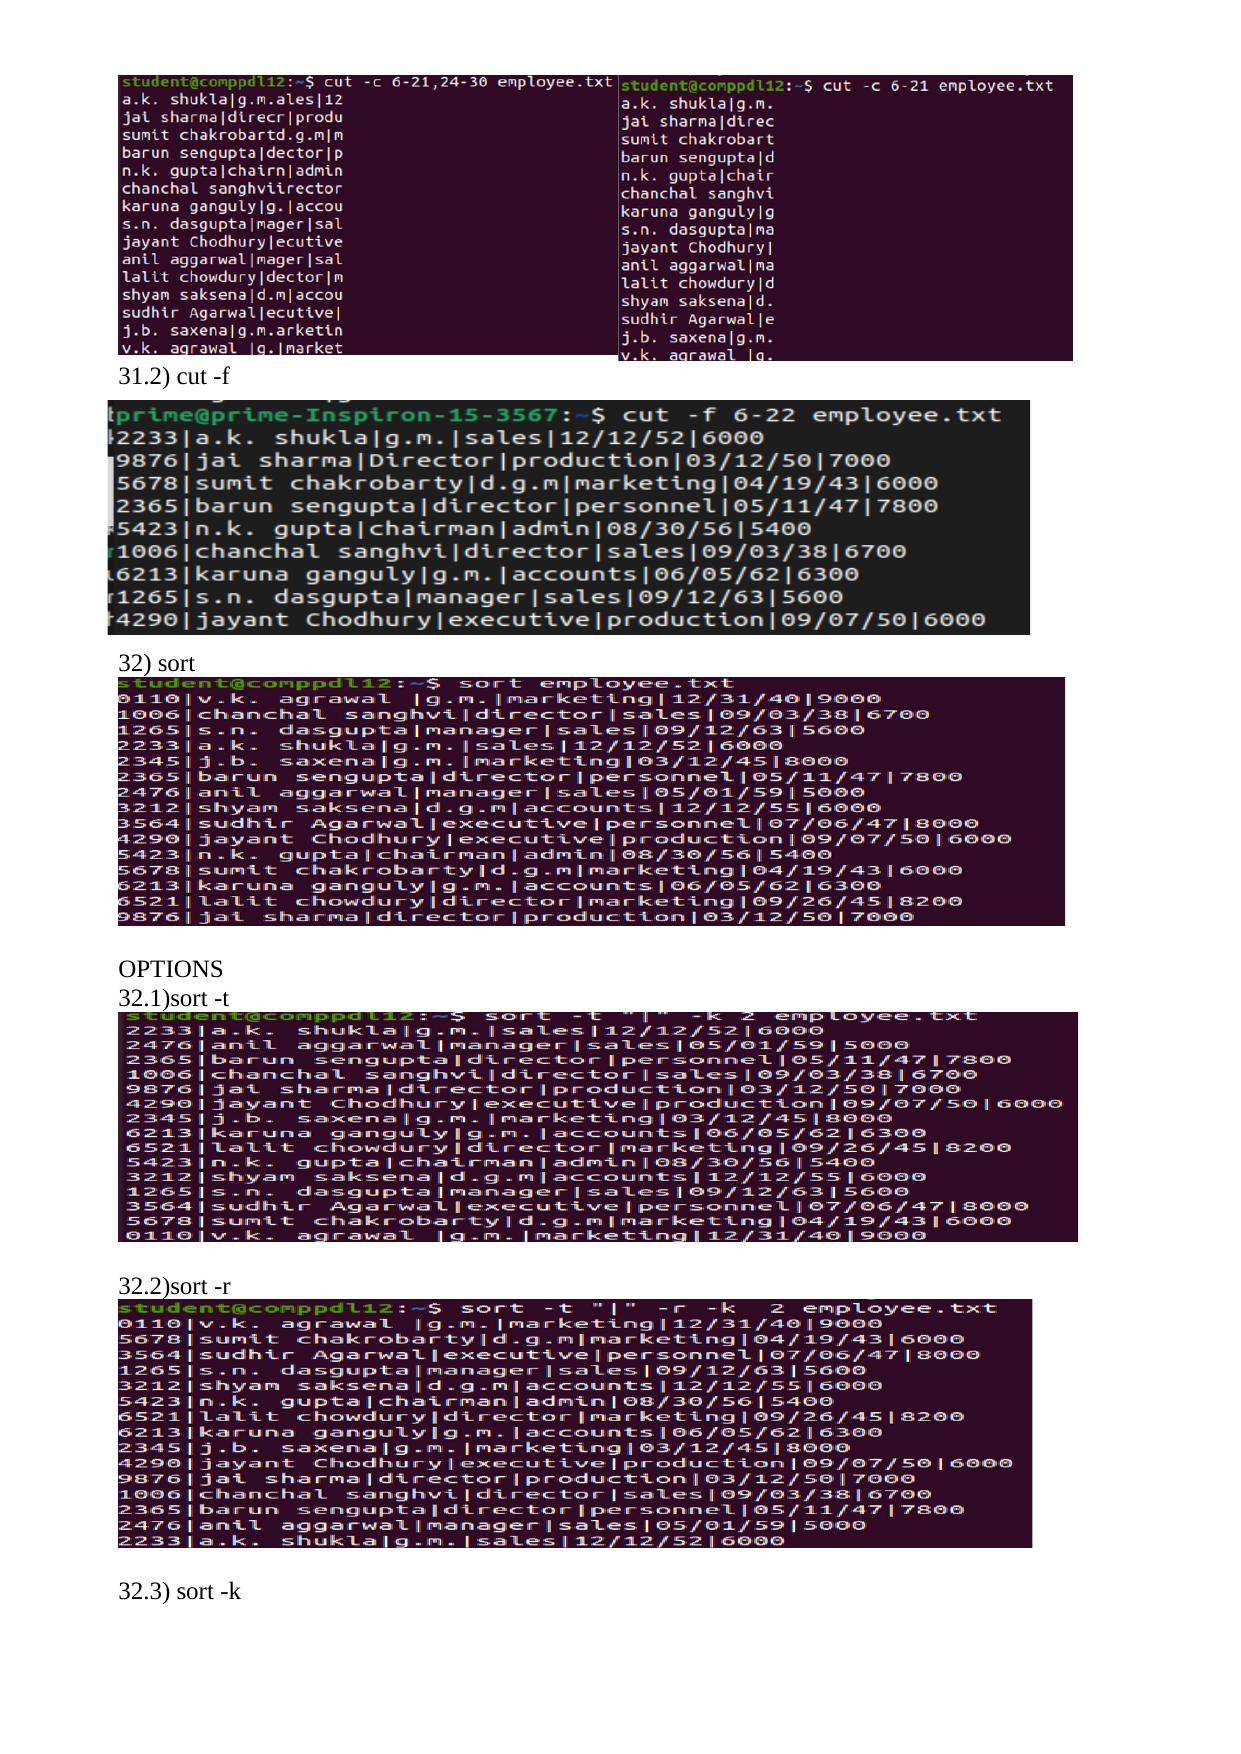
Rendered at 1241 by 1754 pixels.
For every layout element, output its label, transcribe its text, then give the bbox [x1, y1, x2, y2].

text 32.1)sort -t [118, 983, 1122, 1012]
text 32) sort [118, 648, 1122, 677]
text 32.3) sort -k [118, 1576, 1122, 1605]
text 32.2)sort -r [118, 1271, 1122, 1299]
text OPTIONS [118, 954, 1122, 983]
text 31.2) cut -f [118, 361, 1122, 389]
